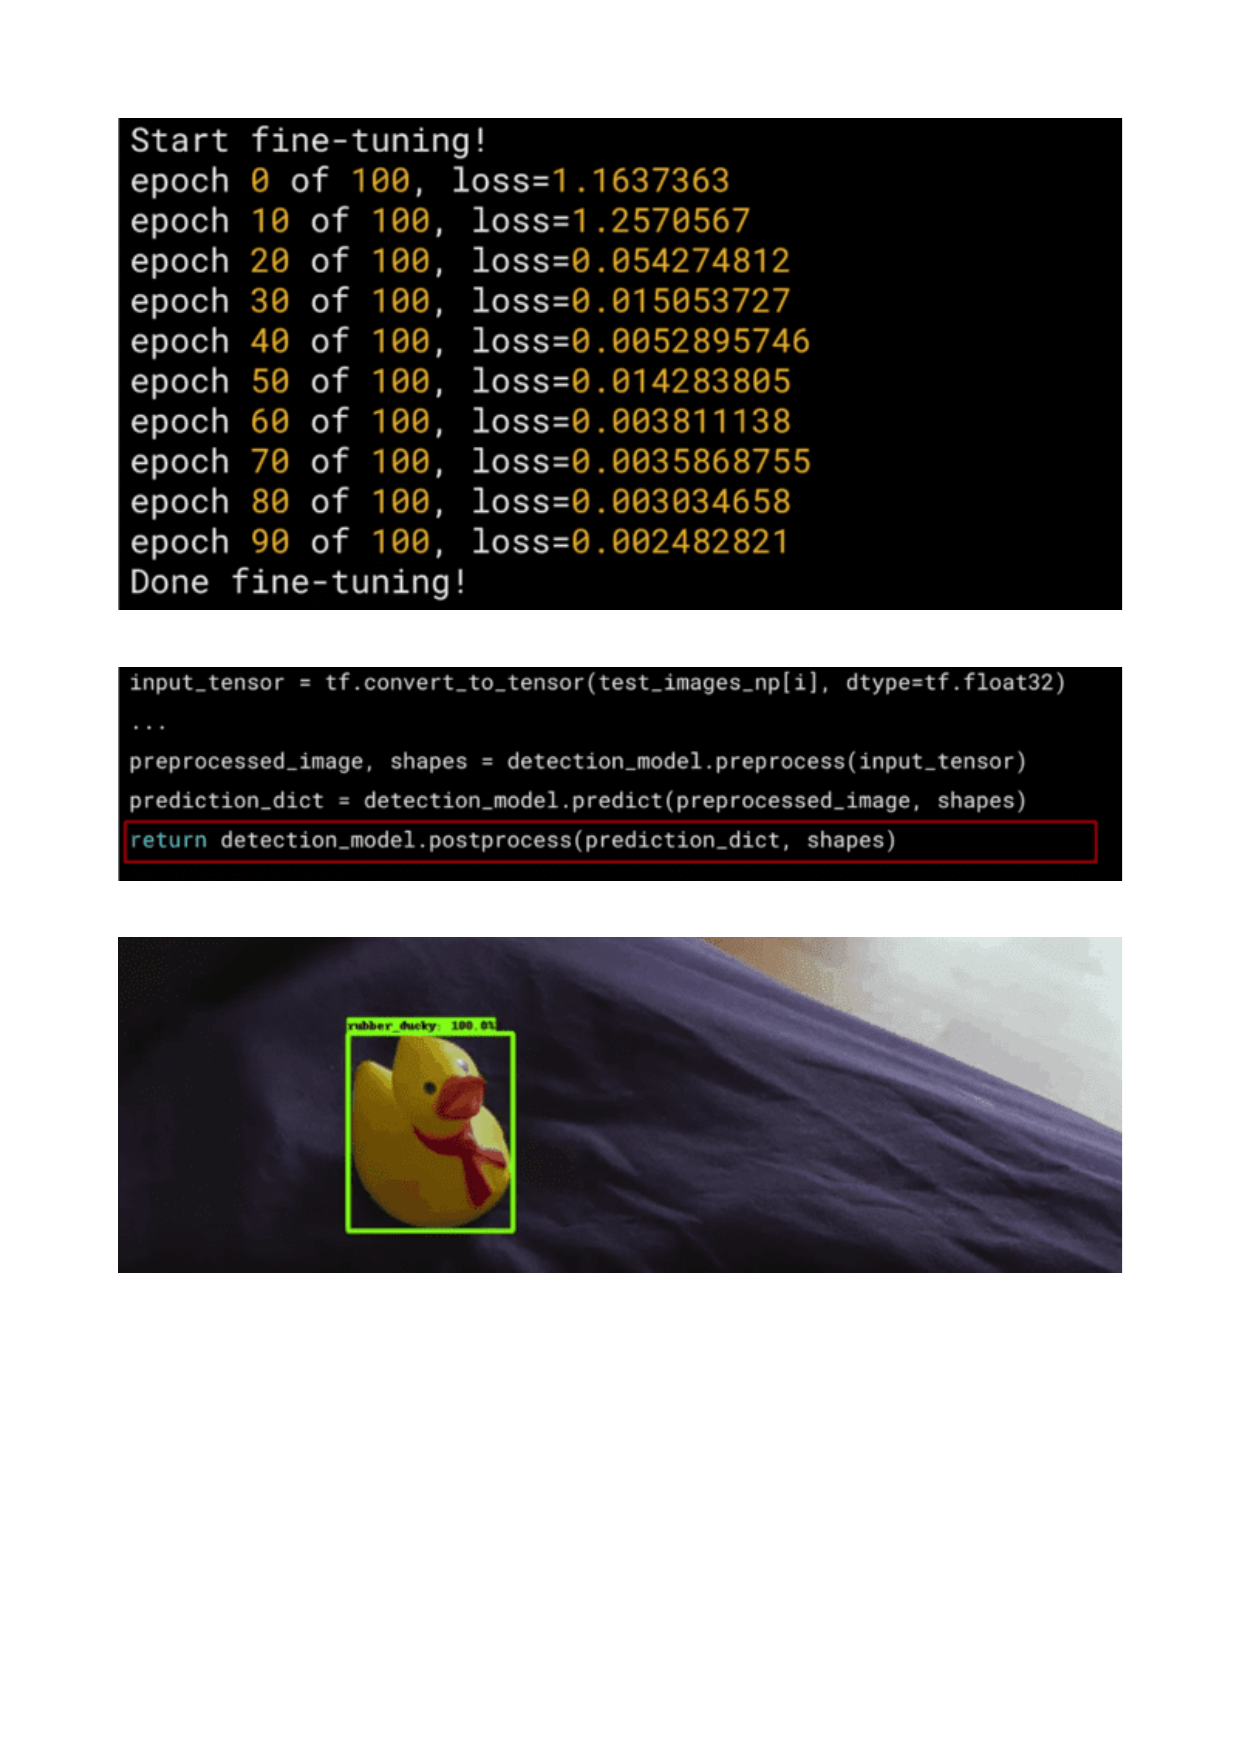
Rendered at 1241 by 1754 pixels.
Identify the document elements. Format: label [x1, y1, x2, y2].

picture [118, 937, 1123, 1273]
picture [118, 667, 1123, 881]
picture [118, 118, 1123, 610]
